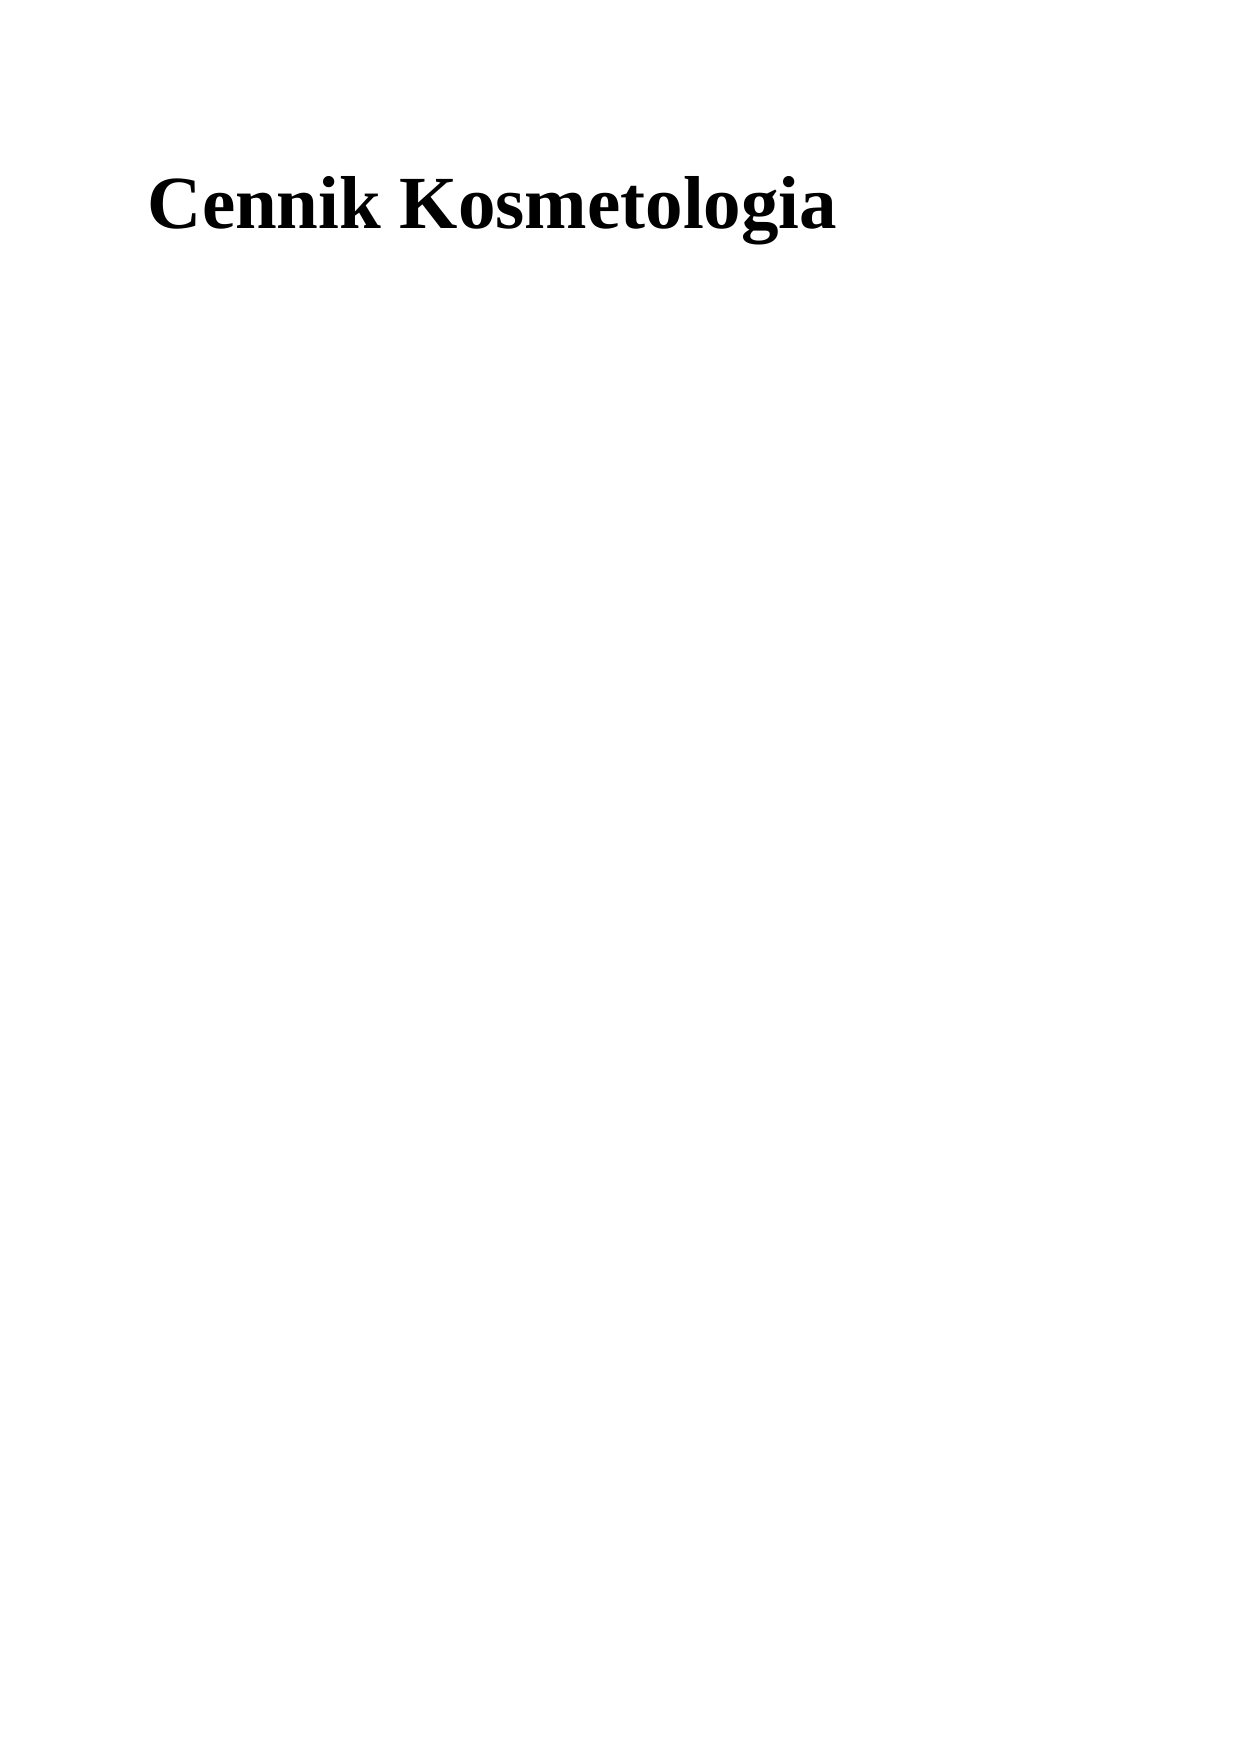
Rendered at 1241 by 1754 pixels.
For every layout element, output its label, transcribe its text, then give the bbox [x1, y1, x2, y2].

text Cennik KosmetologiaCennik makijaż permanentny [148, 158, 1093, 244]
